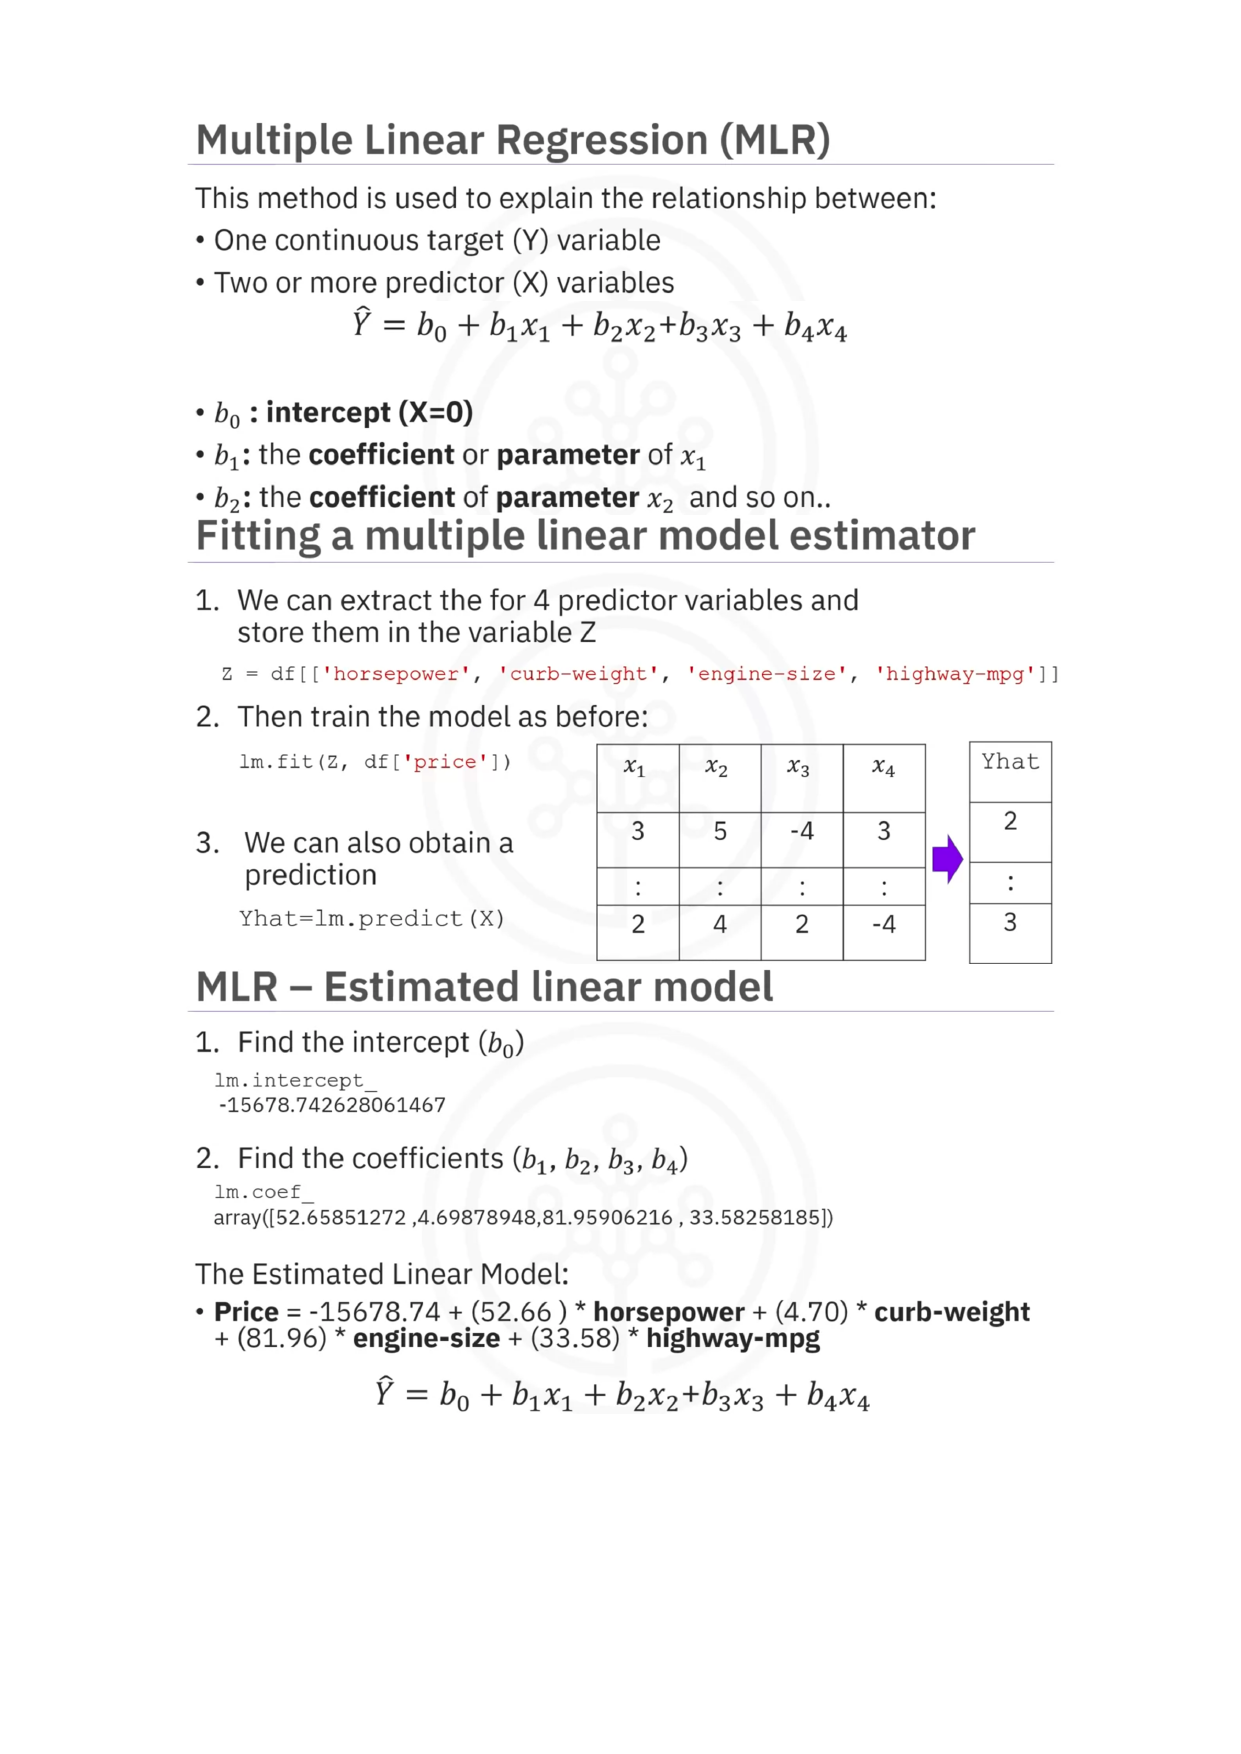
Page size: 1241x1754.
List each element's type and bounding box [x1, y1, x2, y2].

picture [118, 118, 1123, 1414]
